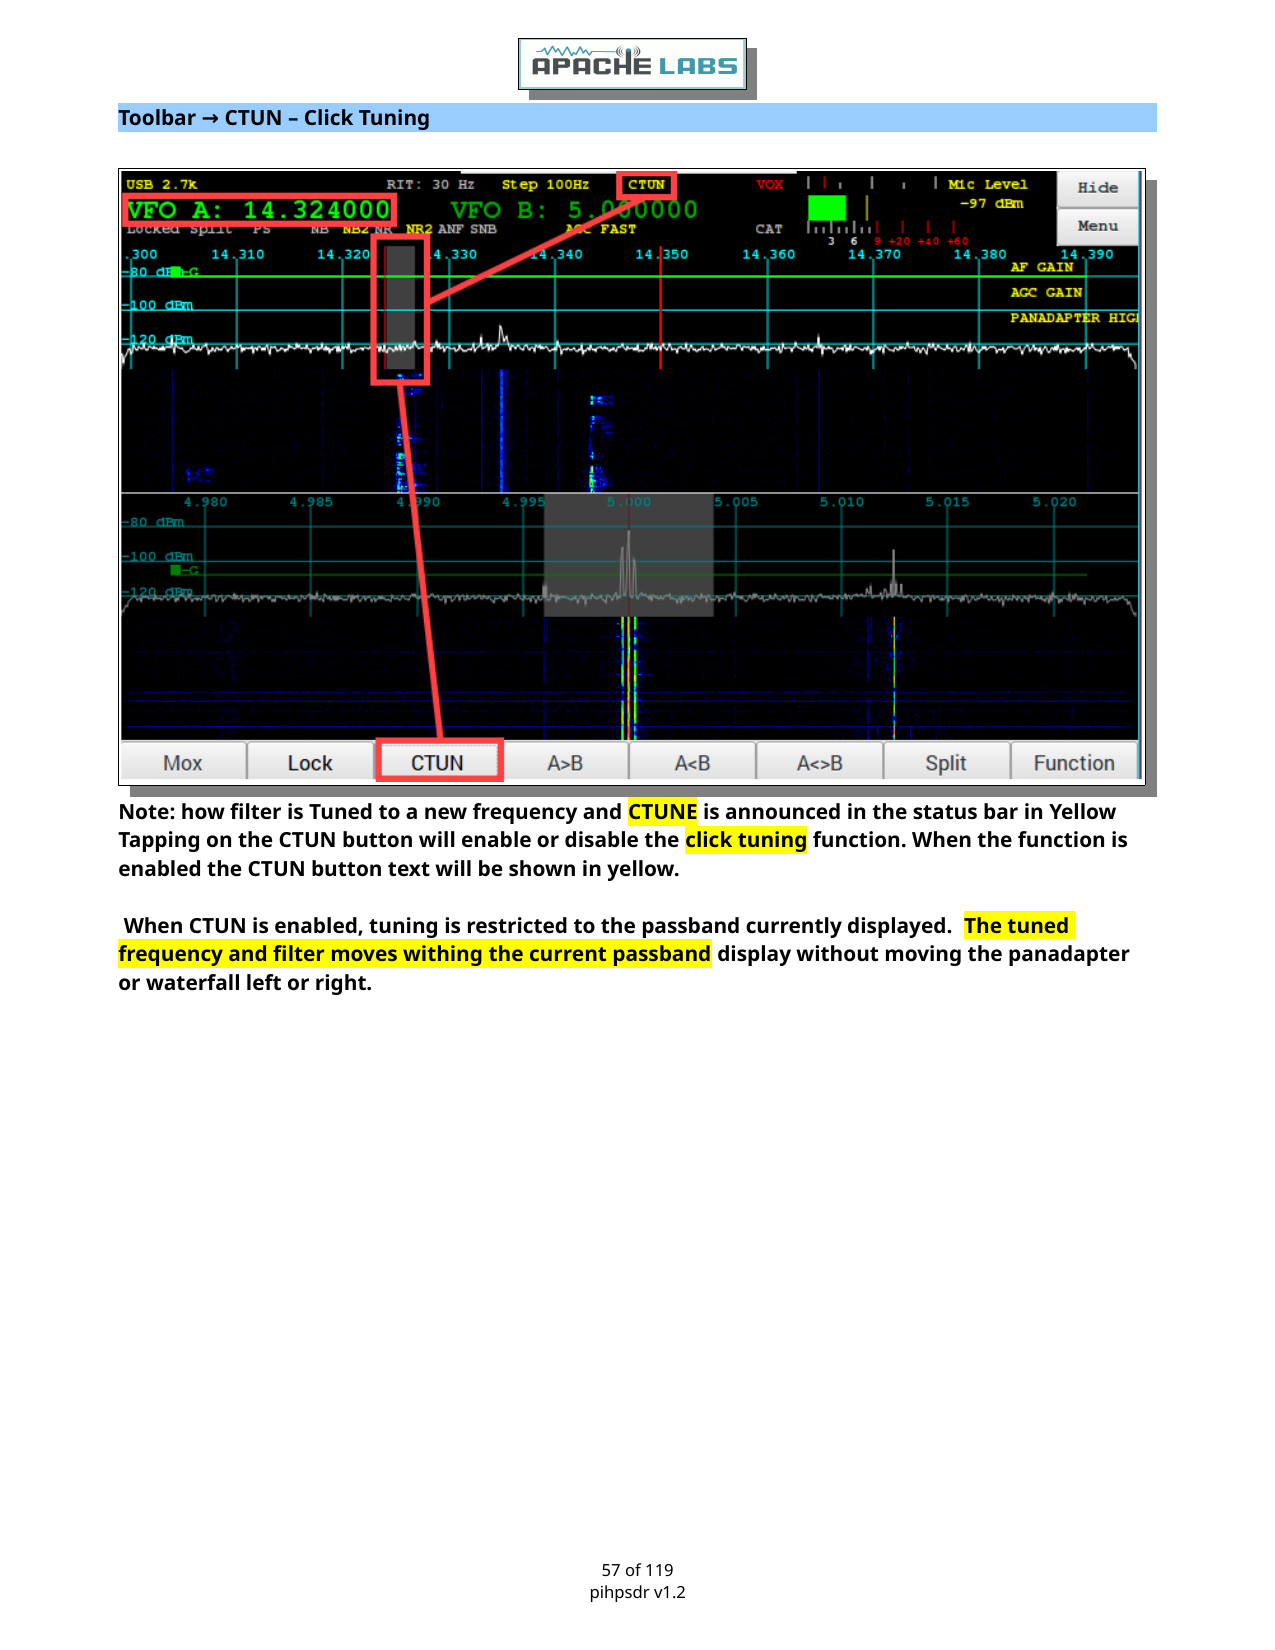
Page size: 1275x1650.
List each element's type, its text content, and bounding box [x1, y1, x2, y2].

picture [521, 40, 744, 87]
list When CTUN is enabled, tuning is restricted to the passband currently displayed. The tuned frequency and filter moves withing the current passband display without moving the panadapter or waterfall left or right. [118, 911, 1157, 996]
list Tapping on the CTUN button will enable or disable the click tuning function. When the function is enabled the CTUN button text will be shown in yellow. [118, 826, 1157, 882]
list Note: how filter is Tuned to a new frequency and CTUNE is announced in the status bar in Yellow [118, 786, 1157, 826]
picture [121, 171, 1142, 782]
subtitle Toolbar → CTUN – Click Tuning [118, 103, 1157, 132]
list [118, 160, 1157, 180]
